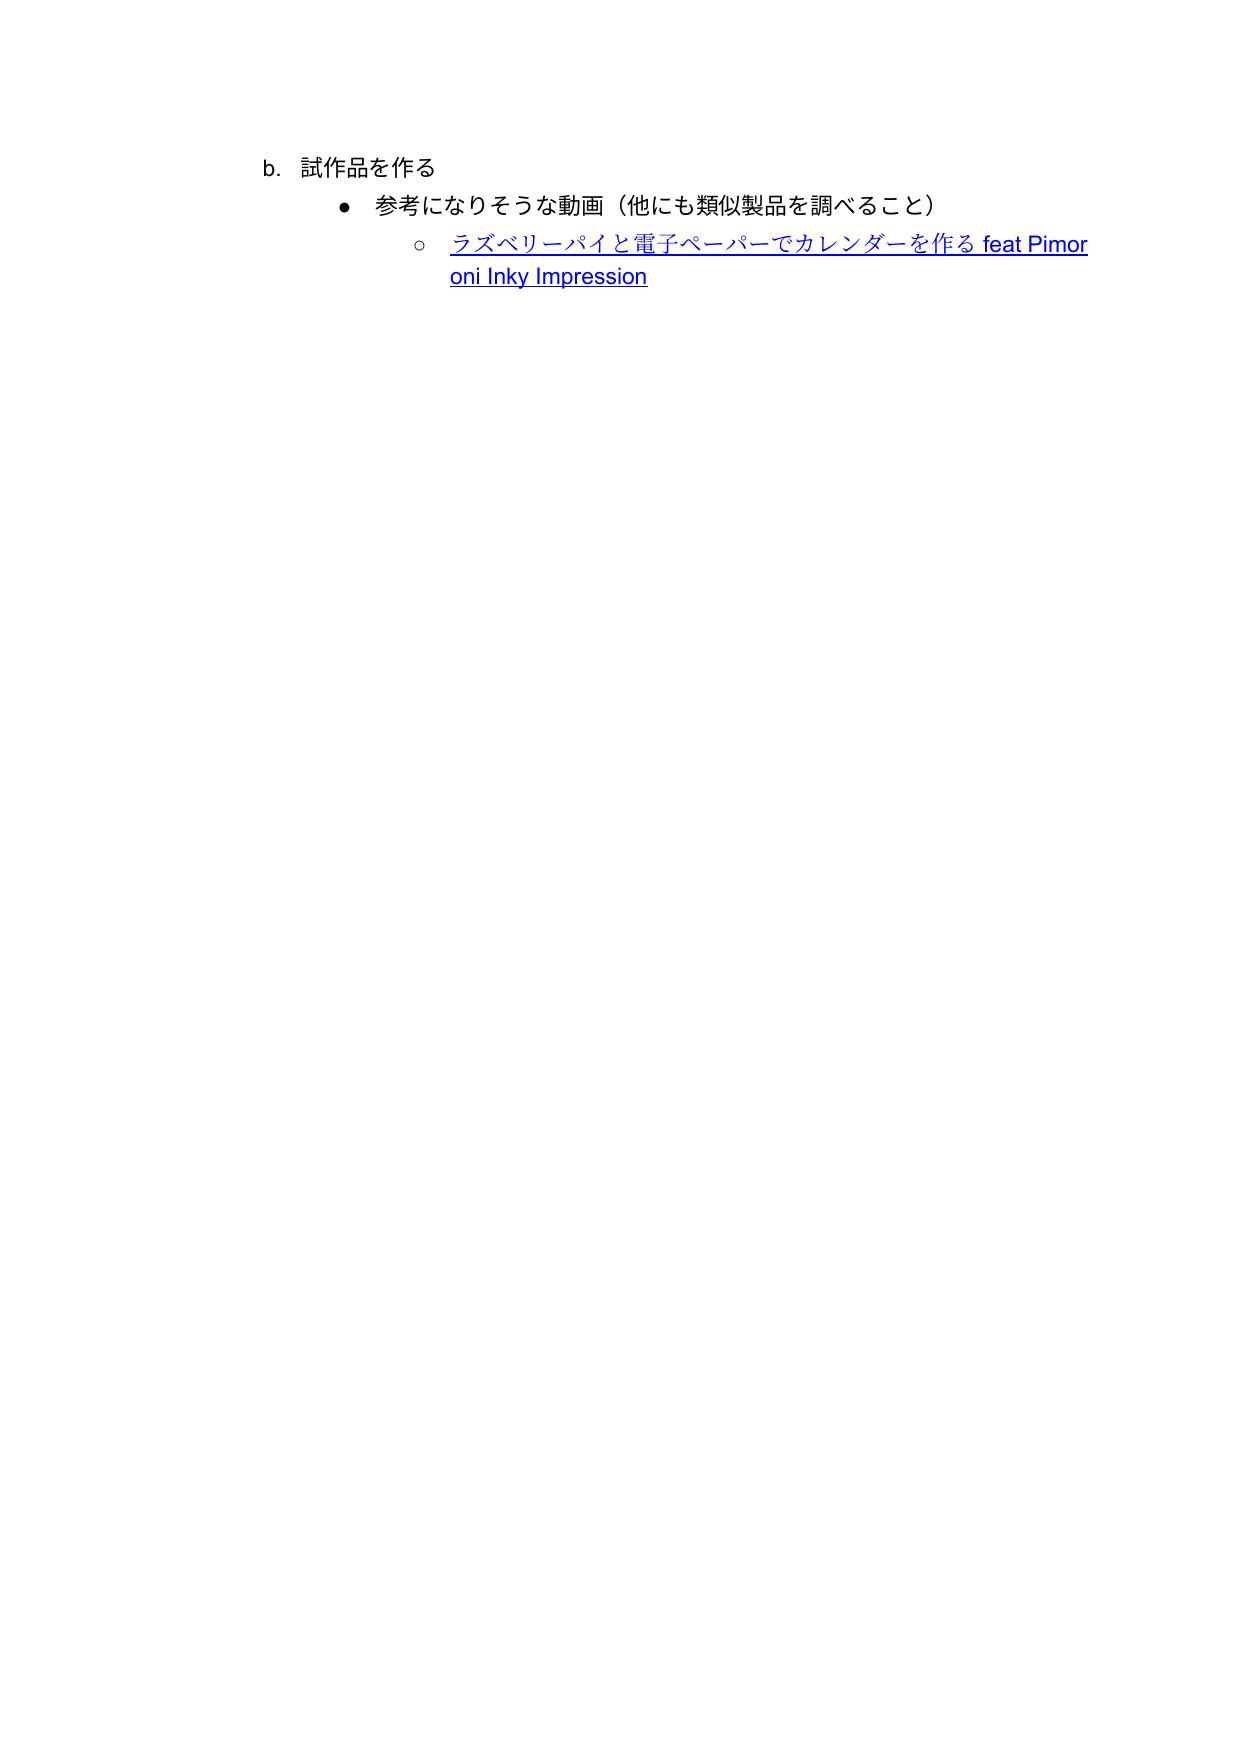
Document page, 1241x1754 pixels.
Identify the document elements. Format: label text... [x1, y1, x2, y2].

list 参考になりそうな動画（他にも類似製品を調べること） [337, 188, 1090, 221]
list 試作品を作る [262, 150, 1090, 183]
list ラズベリーパイと電子ペーパーでカレンダーを作る feat Pimoroni Inky Impression [412, 226, 1090, 289]
